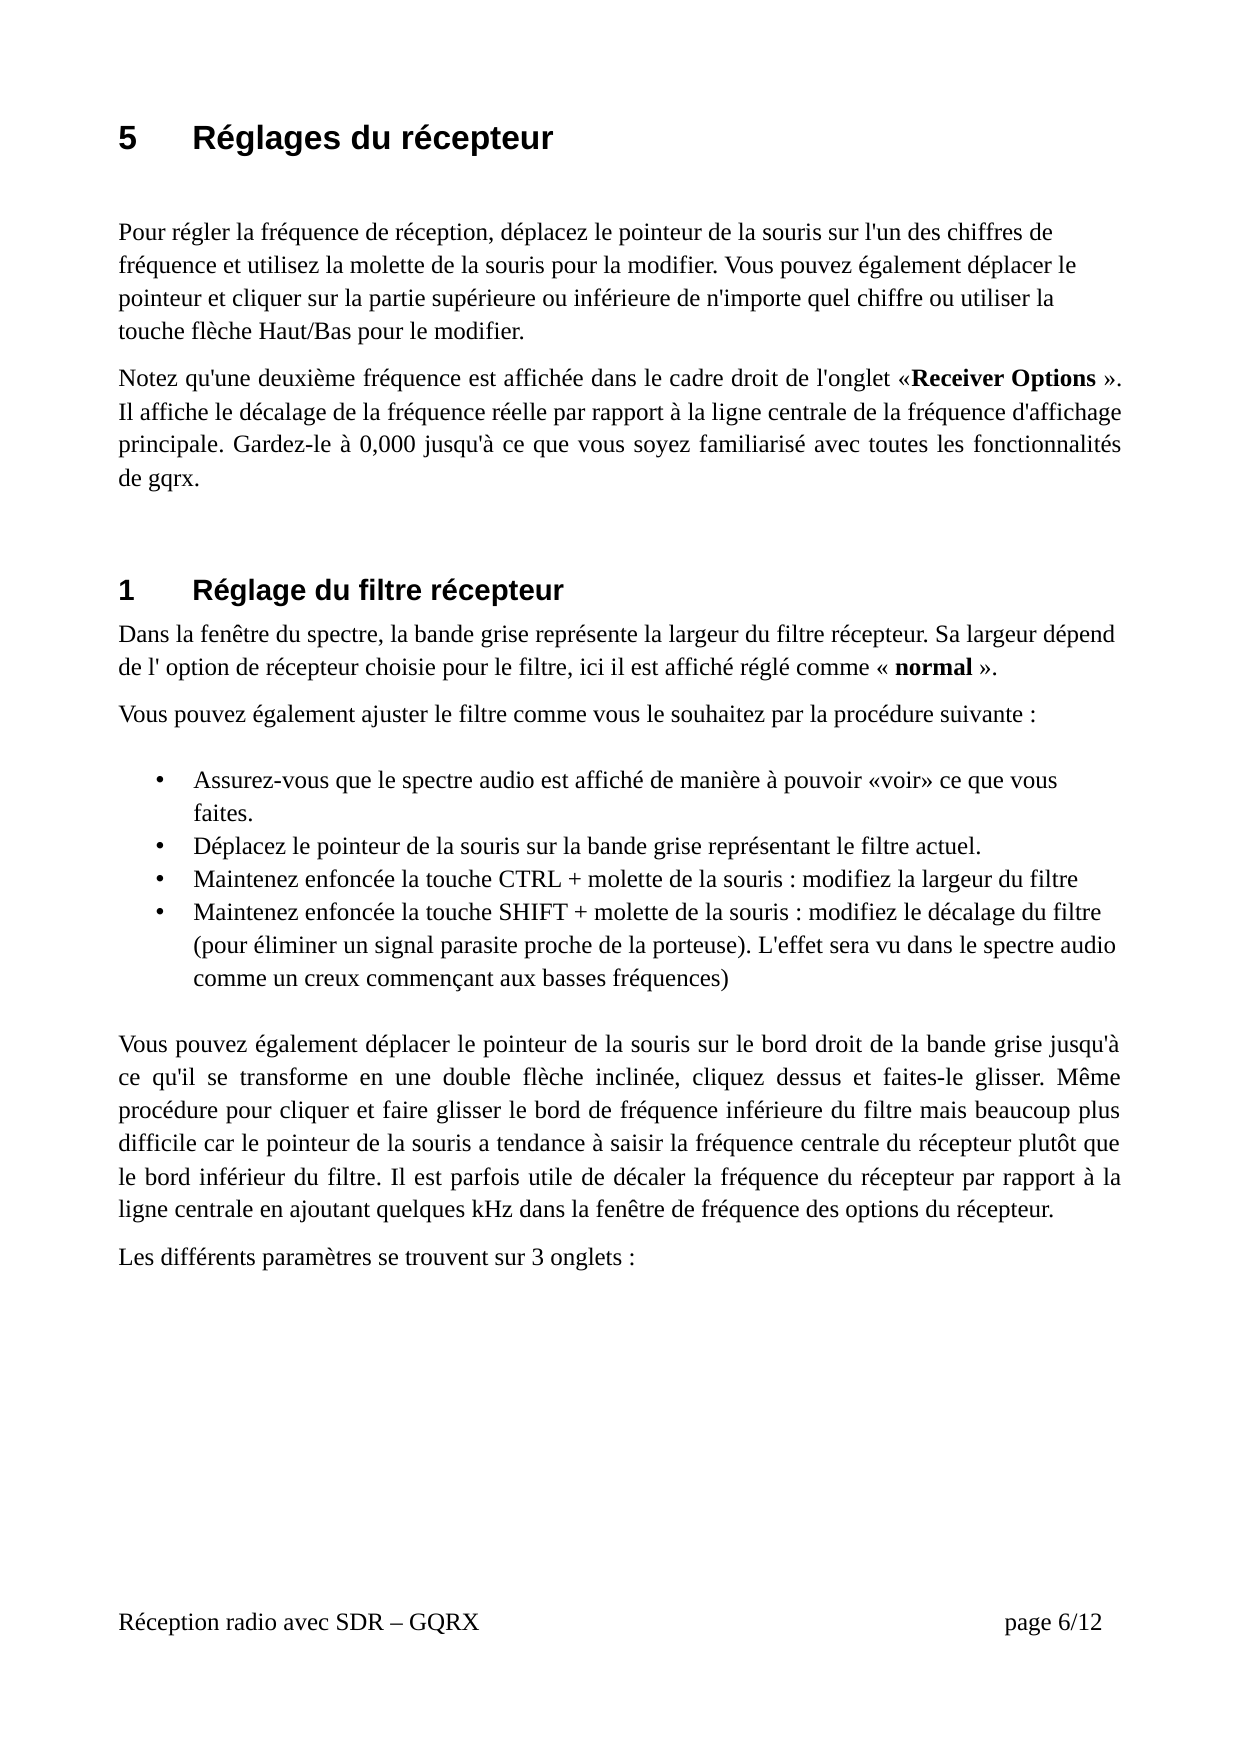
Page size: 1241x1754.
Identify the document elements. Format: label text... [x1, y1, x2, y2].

text Pour régler la fréquence de réception, déplacez le pointeur de la souris sur l'un des chiffres de fréquence et utilisez la molette de la souris pour la modifier. Vous pouvez également déplacer le pointeur et cliquer sur la partie supérieure ou inférieure de n'importe quel chiffre ou utiliser la touche flèche Haut/Bas pour le modifier. [118, 217, 1122, 345]
list Assurez-vous que le spectre audio est affiché de manière à pouvoir «voir» ce que vous faites. [156, 765, 1122, 827]
text Les différents paramètres se trouvent sur 3 onglets : [118, 1242, 1122, 1271]
subtitle Réglage du filtre récepteur [118, 572, 1122, 606]
text Dans la fenêtre du spectre, la bande grise représente la largeur du filtre récepteur. Sa largeur dépend de l' option de récepteur choisie pour le filtre, ici il est affiché réglé comme « normal ». [118, 619, 1122, 680]
text Vous pouvez également déplacer le pointeur de la souris sur le bord droit de la bande grise jusqu'à ce qu'il se transforme en une double flèche inclinée, cliquez dessus et faites-le glisser. Même procédure pour cliquer et faire glisser le bord de fréquence inférieure du filtre mais beaucoup plus difficile car le pointeur de la souris a tendance à saisir la fréquence centrale du récepteur plutôt que le bord inférieur du filtre. Il est parfois utile de décaler la fréquence du récepteur par rapport à la ligne centrale en ajoutant quelques kHz dans la fenêtre de fréquence des options du récepteur. [118, 1029, 1122, 1223]
subtitle Réglages du récepteur [118, 118, 1122, 157]
list Déplacez le pointeur de la souris sur la bande grise représentant le filtre actuel. [156, 831, 1122, 860]
text Notez qu'une deuxième fréquence est affichée dans le cadre droit de l'onglet «Receiver Options ». Il affiche le décalage de la fréquence réelle par rapport à la ligne centrale de la fréquence d'affichage principale. Gardez-le à 0,000 jusqu'à ce que vous soyez familiarisé avec toutes les fonctionnalités de gqrx. [118, 363, 1122, 491]
list Maintenez enfoncée la touche SHIFT + molette de la souris : modifiez le décalage du filtre (pour éliminer un signal parasite proche de la porteuse). L'effet sera vu dans le spectre audio comme un creux commençant aux basses fréquences) [156, 897, 1122, 992]
text Vous pouvez également ajuster le filtre comme vous le souhaitez par la procédure suivante : [118, 699, 1122, 728]
list Maintenez enfoncée la touche CTRL + molette de la souris : modifiez la largeur du filtre [156, 864, 1122, 893]
